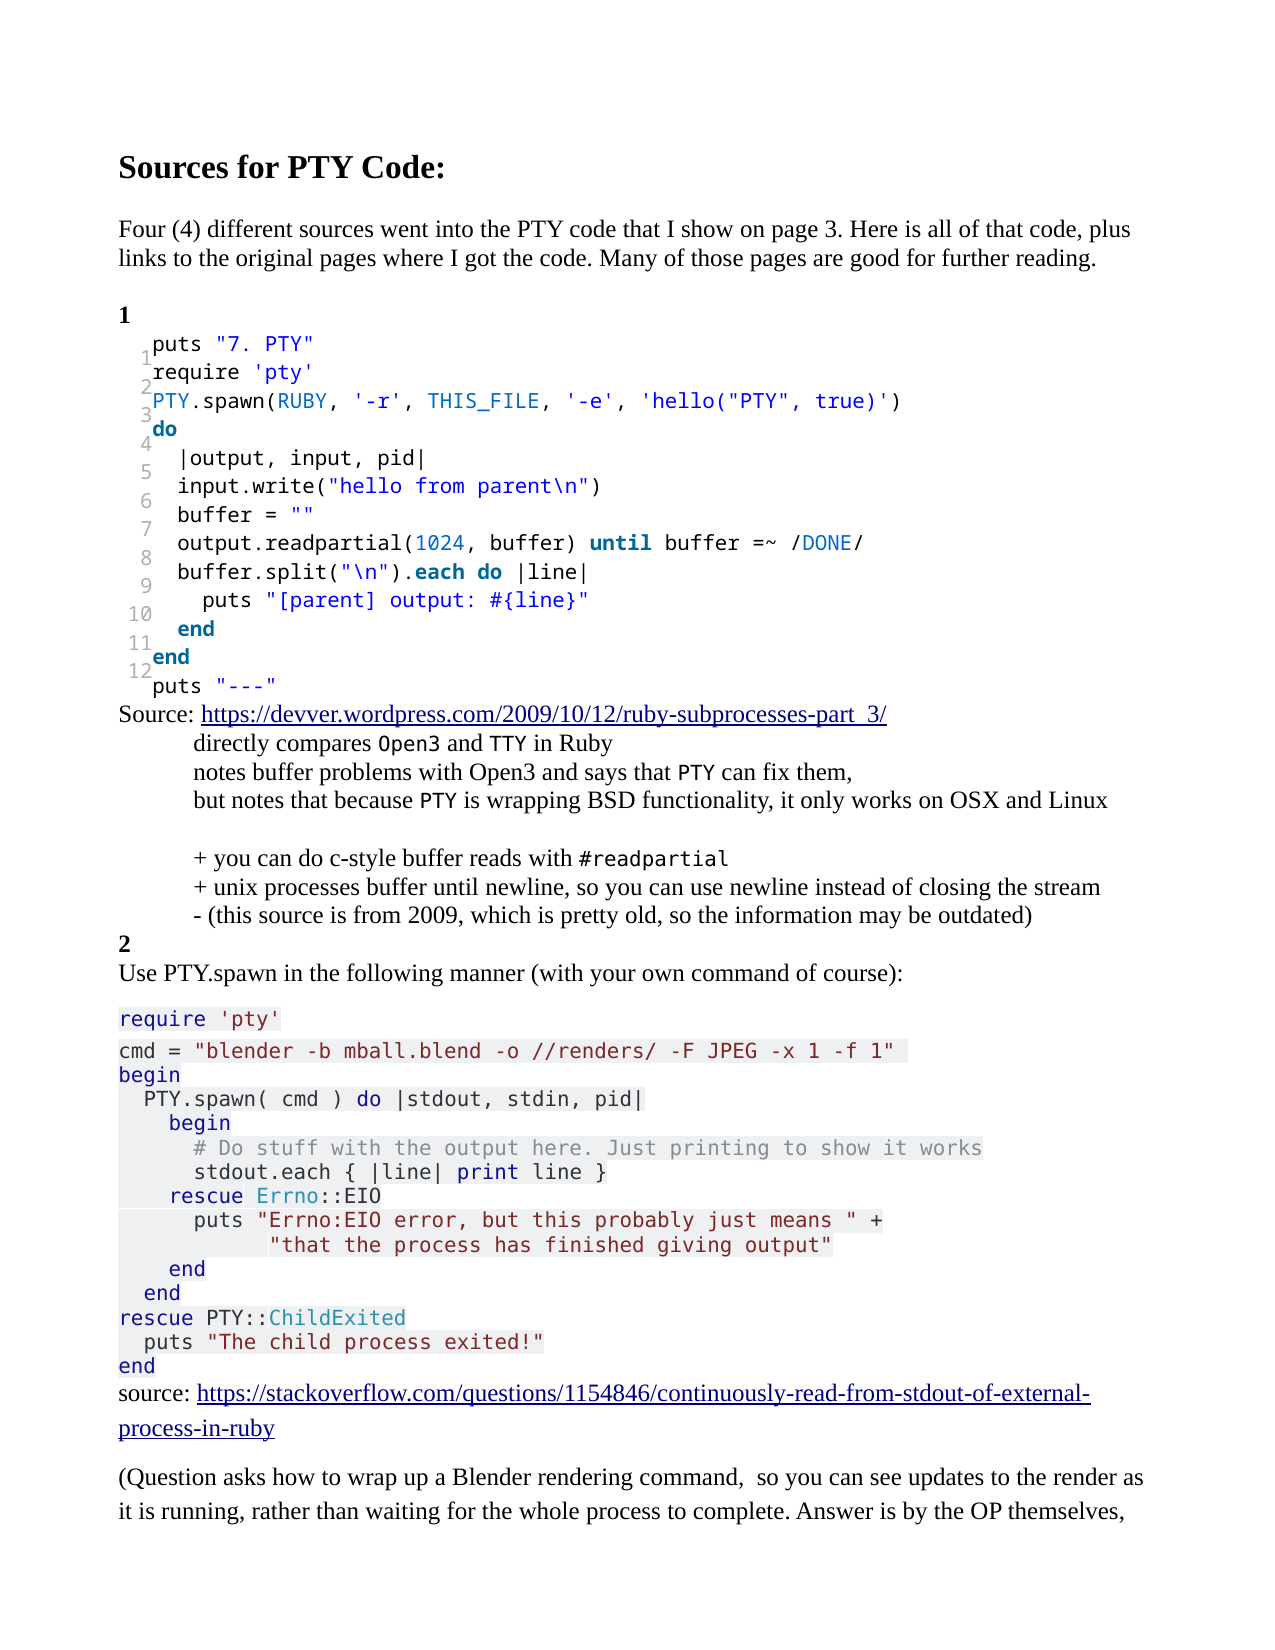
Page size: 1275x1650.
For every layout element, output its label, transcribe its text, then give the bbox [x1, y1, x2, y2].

text + you can do c-style buffer reads with #readpartial [193, 843, 1157, 872]
text puts "Errno:EIO error, but this probably just means " + [118, 1208, 1157, 1233]
table_header puts "7. PTY" require 'pty' PTY.spawn(RUBY, '-r', THIS_FILE, '-e', 'hello("PTY", true)') do |output, input, pid| input.write("hello from parent\n") buffer = "" output.readpartial(1024, buffer) until buffer =~ /DONE/ buffer.split("\n").each do |line| puts "[parent] output: #{line}" end end puts "---" [152, 329, 902, 699]
text Four (4) different sources went into the PTY code that I show on page 3. Here is all of that code, plus links to the original pages where I got the code. Many of those pages are good for further reading. [118, 214, 1157, 271]
text stdout.each { |line| print line } [118, 1160, 1157, 1184]
text end [118, 1354, 1157, 1378]
text require 'pty' [118, 1007, 1157, 1031]
text - (this source is from 2009, which is pretty old, so the information may be outdated) [193, 901, 1157, 929]
text "that the process has finished giving output" [118, 1233, 1157, 1257]
text + unix processes buffer until newline, so you can use newline instead of closing the stream [193, 872, 1157, 901]
text 1 [118, 300, 1157, 329]
text cmd = "blender -b mball.blend -o //renders/ -F JPEG -x 1 -f 1" [118, 1039, 1157, 1063]
text (Question asks how to wrap up a Blender rendering command, so you can see updates to the render as it is running, rather than waiting for the whole process to complete. Answer is by the OP themselves, [118, 1462, 1157, 1525]
text but notes that because PTY is wrapping BSD functionality, it only works on OSX and Linux [193, 786, 1157, 814]
text 2 [118, 929, 1157, 958]
table_header 1 2 3 4 5 6 7 8 9 10 11 12 [118, 329, 152, 699]
text end [118, 1257, 1157, 1281]
text Source: https://devver.wordpress.com/2009/10/12/ruby-subprocesses-part_3/ [118, 699, 1157, 728]
text begin [118, 1111, 1157, 1136]
text # Do stuff with the output here. Just printing to show it works [118, 1136, 1157, 1160]
text source: https://stackoverflow.com/questions/1154846/continuously-read-from-stdout-of-external-process-in-ruby [118, 1378, 1157, 1442]
text Use PTY.spawn in the following manner (with your own command of course): [118, 958, 1157, 987]
text rescue PTY::ChildExited [118, 1306, 1157, 1330]
text Sources for PTY Code: [118, 147, 1157, 185]
text end [118, 1281, 1157, 1306]
text rescue Errno::EIO [118, 1184, 1157, 1208]
text directly compares Open3 and TTY in Ruby [193, 728, 1157, 757]
text PTY.spawn( cmd ) do |stdout, stdin, pid| [118, 1087, 1157, 1111]
text notes buffer problems with Open3 and says that PTY can fix them, [193, 757, 1157, 786]
text puts "The child process exited!" [118, 1330, 1157, 1354]
text begin [118, 1063, 1157, 1087]
